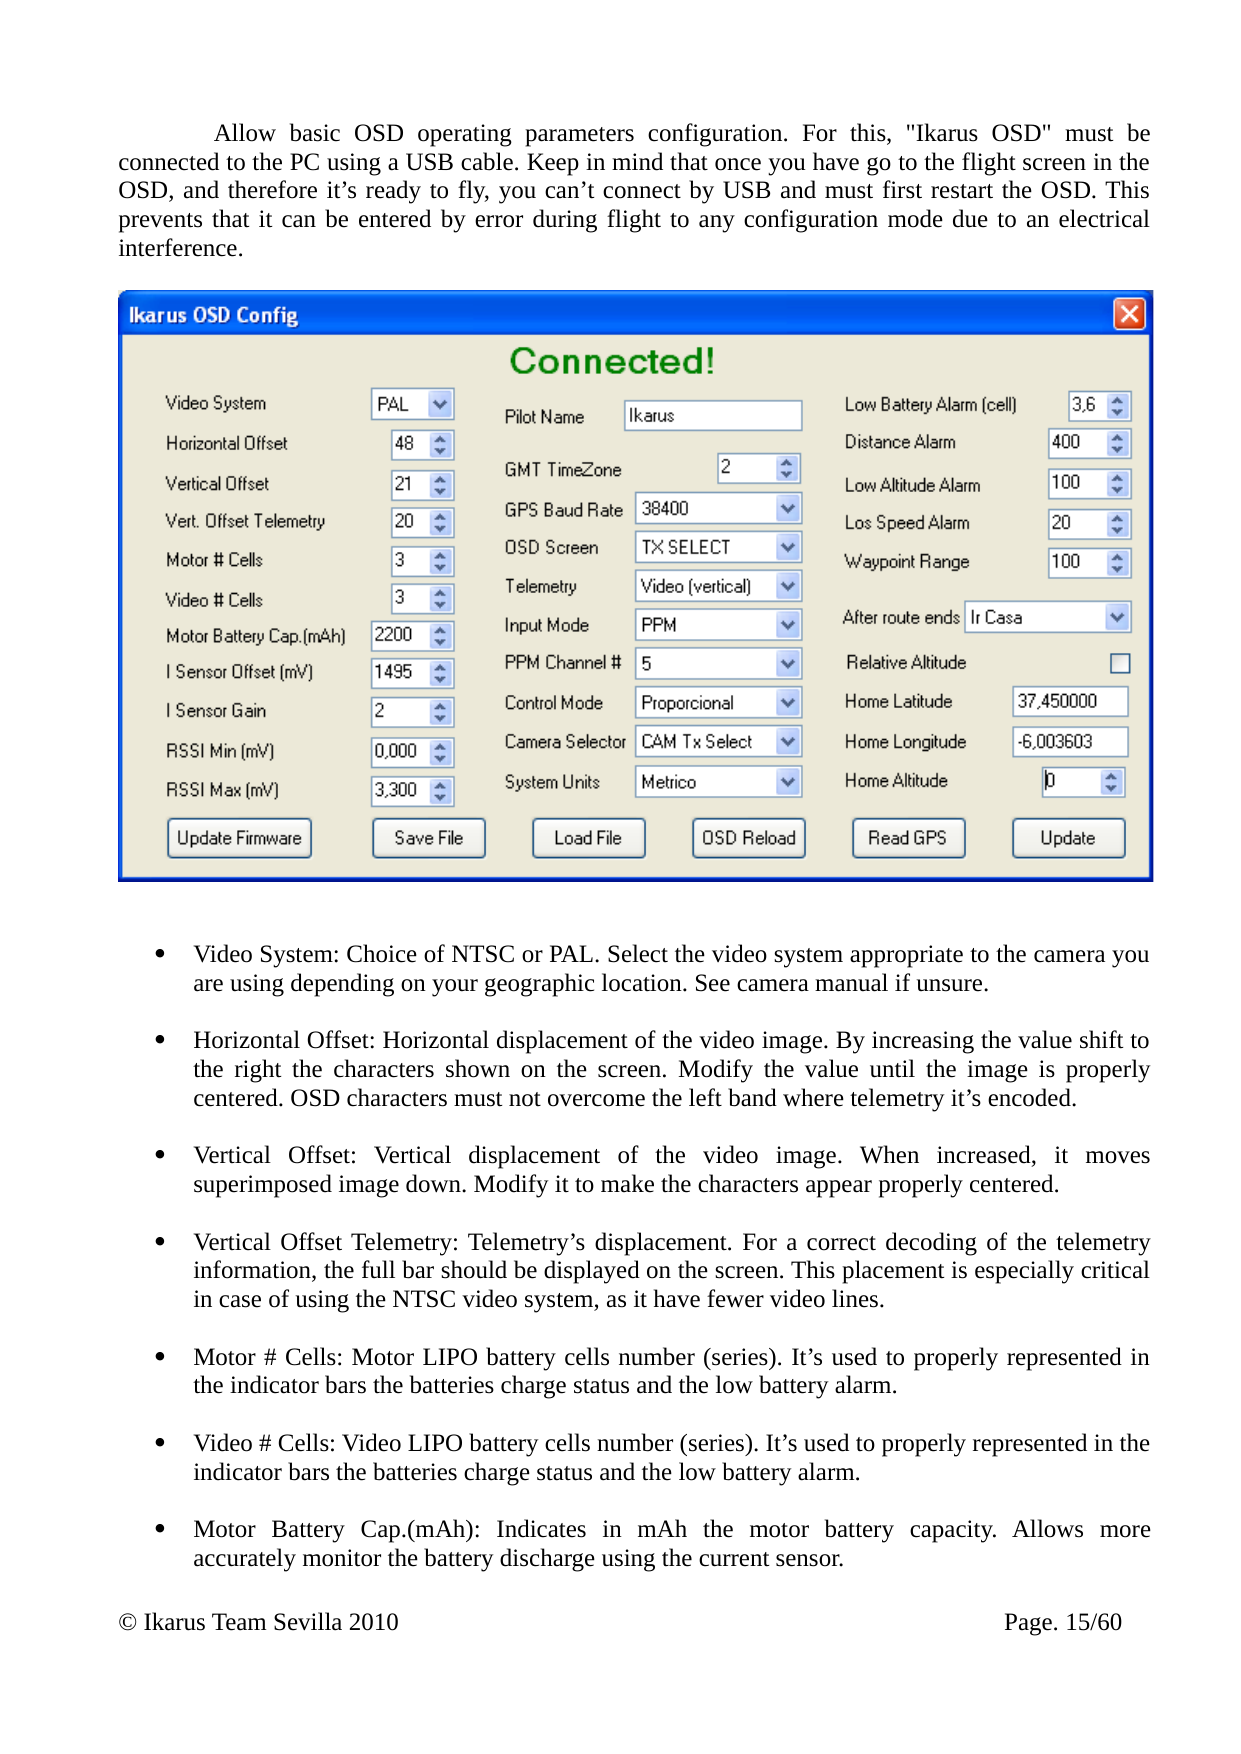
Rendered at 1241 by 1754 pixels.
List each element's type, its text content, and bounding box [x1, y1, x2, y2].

text Allow basic OSD operating parameters configuration. For this, "Ikarus OSD" must be connected to the PC using a USB cable. Keep in mind that once you have go to the flight screen in the OSD, and therefore it’s ready to fly, you can’t connect by USB and must first restart the OSD. This prevents that it can be entered by error during flight to any configuration mode due to an electrical interference. [118, 118, 1152, 262]
list Video System: Choice of NTSC or PAL. Select the video system appropriate to the camera you are using depending on your geographic location. See camera manual if unsure. [156, 939, 1152, 997]
list Vertical Offset: Vertical displacement of the video image. When increased, it moves superimposed image down. Modify it to make the characters appear properly centered. [156, 1141, 1152, 1198]
picture [118, 290, 1154, 882]
list Motor # Cells: Motor LIPO battery cells number (series). It’s used to properly represented in the indicator bars the batteries charge status and the low battery alarm. [156, 1342, 1152, 1399]
list Video # Cells: Video LIPO battery cells number (series). It’s used to properly represented in the indicator bars the batteries charge status and the low battery alarm. [156, 1428, 1152, 1486]
list Motor Battery Cap.(mAh): Indicates in mAh the motor battery capacity. Allows more accurately monitor the battery discharge using the current sensor. [156, 1514, 1152, 1572]
list Horizontal Offset: Horizontal displacement of the video image. By increasing the value shift to the right the characters shown on the screen. Modify the value until the image is properly centered. OSD characters must not overcome the left band where telemetry it’s encoded. [156, 1026, 1152, 1112]
list Vertical Offset Telemetry: Telemetry’s displacement. For a correct decoding of the telemetry information, the full bar should be displayed on the screen. This placement is especially critical in case of using the NTSC video system, as it have fewer video lines. [156, 1227, 1152, 1313]
